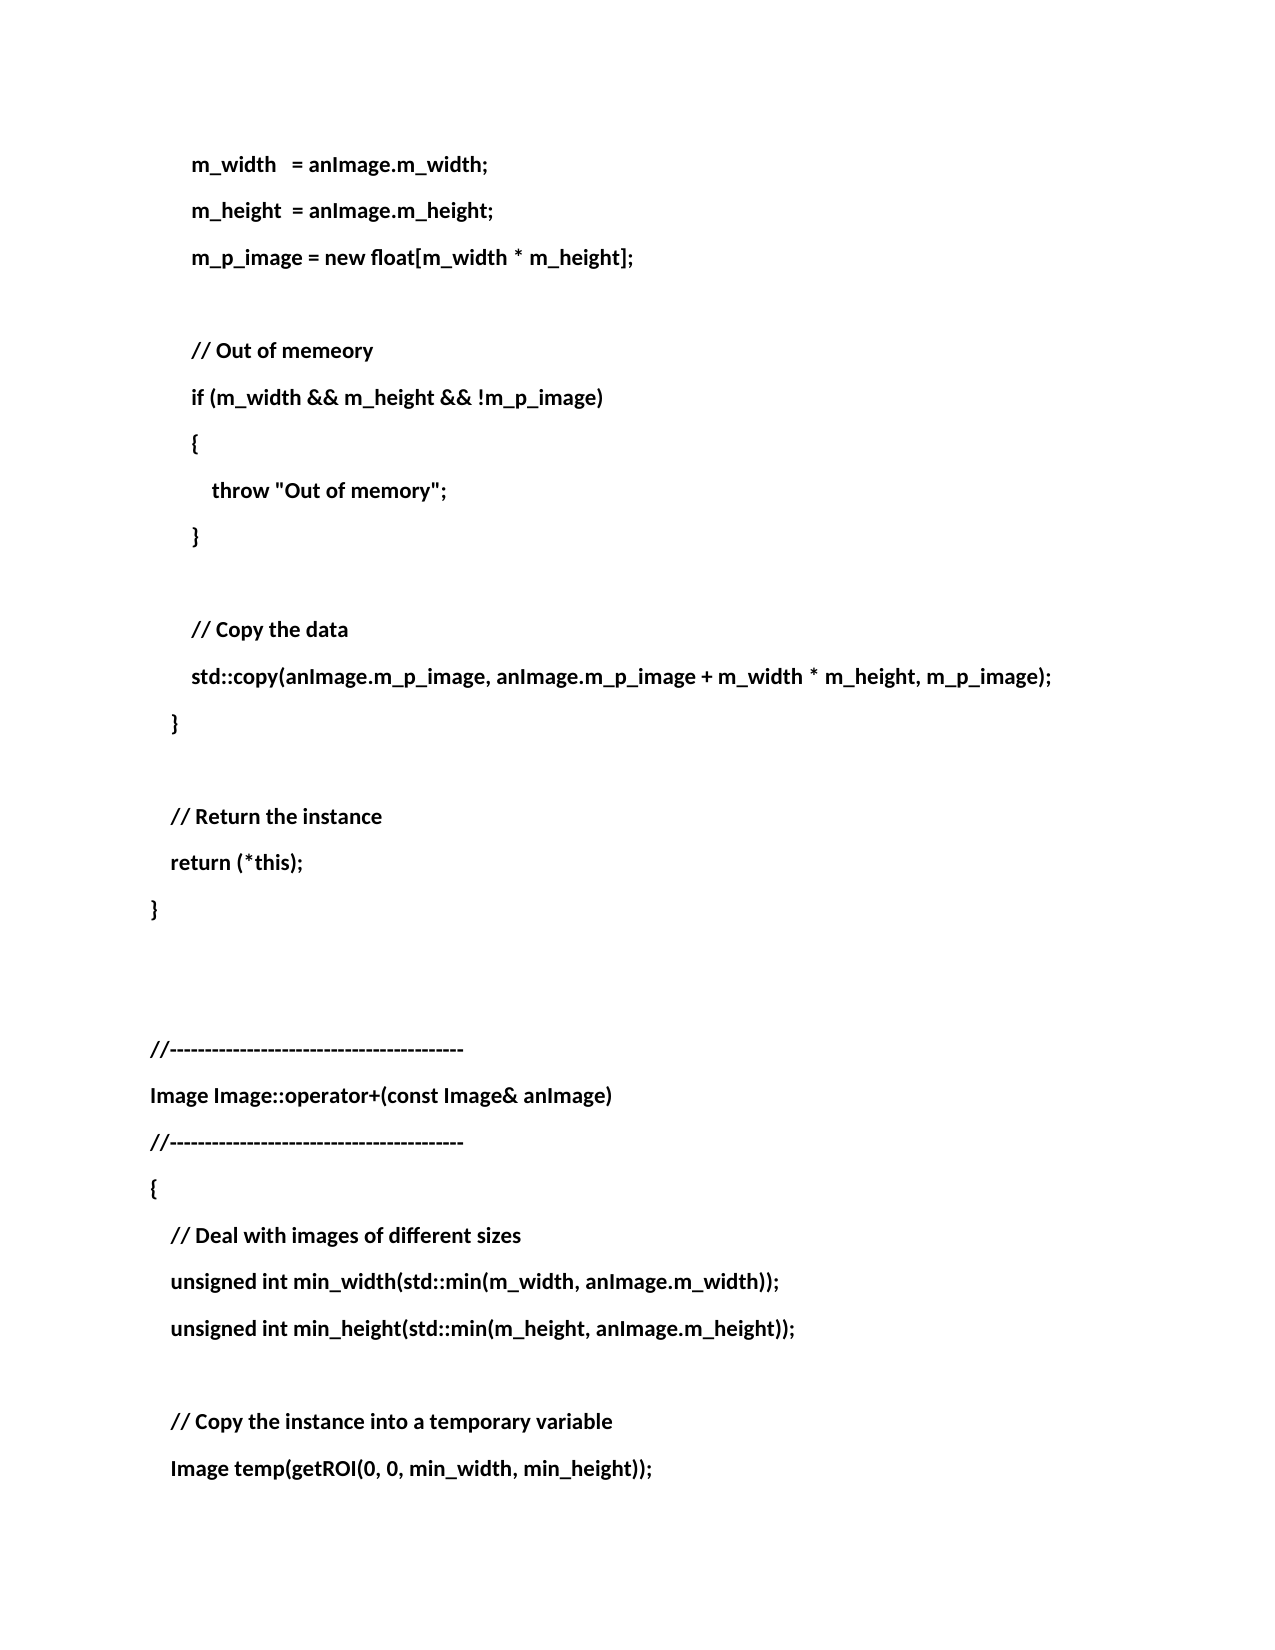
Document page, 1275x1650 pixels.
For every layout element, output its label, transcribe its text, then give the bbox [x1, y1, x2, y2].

text if (m_width && m_height && !m_p_image) [150, 383, 1125, 411]
text // Copy the instance into a temporary variable [150, 1407, 1125, 1435]
text Image temp(getROI(0, 0, min_width, min_height)); [150, 1454, 1125, 1482]
text throw "Out of memory"; [150, 476, 1125, 504]
text m_width = anImage.m_width; [150, 150, 1125, 178]
text m_height = anImage.m_height; [150, 197, 1125, 224]
text return (*this); [150, 848, 1125, 876]
text // Out of memeory [150, 336, 1125, 364]
text } [150, 895, 1125, 923]
text //------------------------------------------ [150, 1035, 1125, 1063]
text std::copy(anImage.m_p_image, anImage.m_p_image + m_width * m_height, m_p_image); [150, 662, 1125, 690]
text } [150, 522, 1125, 551]
text //------------------------------------------ [150, 1128, 1125, 1156]
text } [150, 709, 1125, 737]
text // Copy the data [150, 616, 1125, 644]
text { [150, 1174, 1125, 1202]
text Image Image::operator+(const Image& anImage) [150, 1081, 1125, 1109]
text m_p_image = new float[m_width * m_height]; [150, 243, 1125, 271]
text // Return the instance [150, 802, 1125, 830]
text { [150, 429, 1125, 457]
text // Deal with images of different sizes [150, 1221, 1125, 1249]
text unsigned int min_height(std::min(m_height, anImage.m_height)); [150, 1314, 1125, 1342]
text unsigned int min_width(std::min(m_width, anImage.m_width)); [150, 1267, 1125, 1296]
